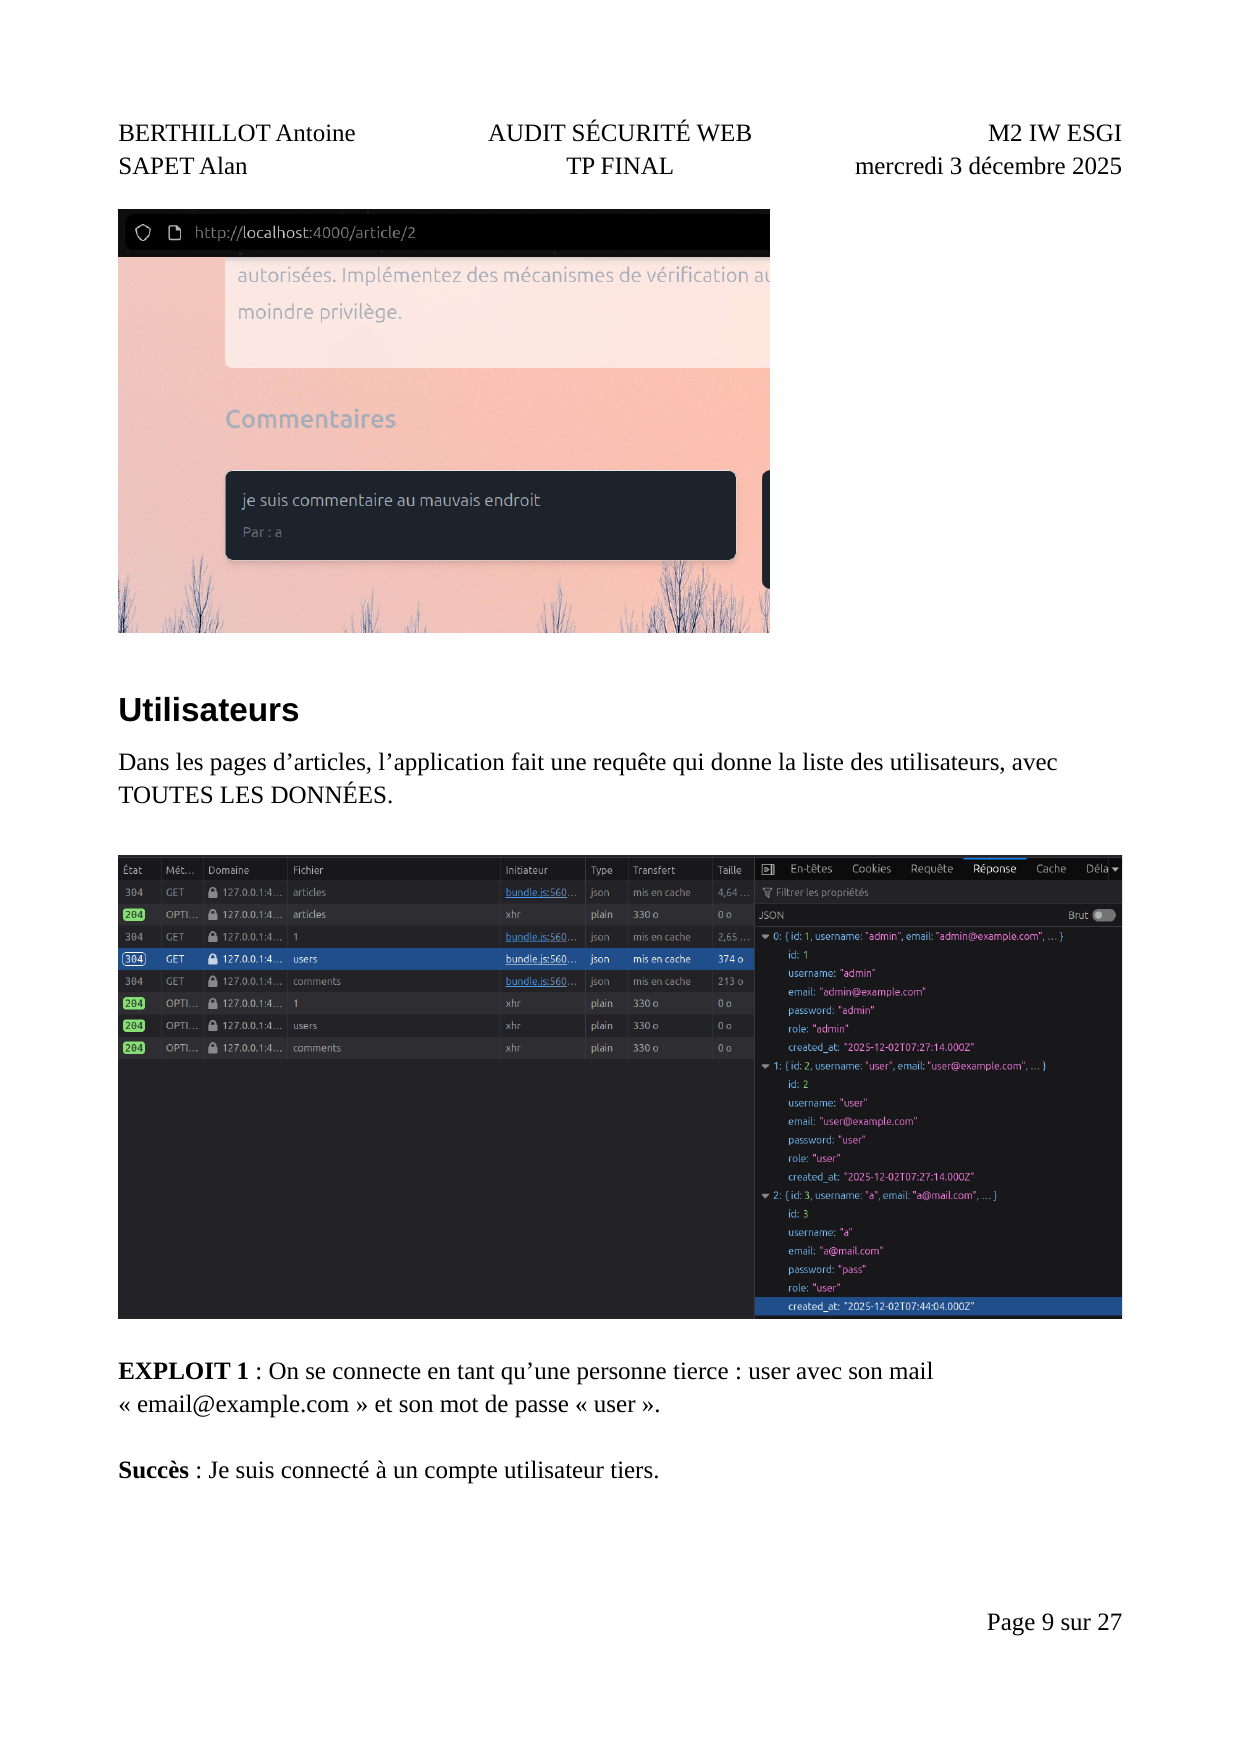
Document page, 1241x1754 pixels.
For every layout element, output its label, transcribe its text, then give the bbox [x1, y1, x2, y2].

subtitle Utilisateurs [118, 690, 1122, 729]
text Succès : Je suis connecté à un compte utilisateur tiers. [118, 1455, 1122, 1484]
text EXPLOIT 1 : On se connecte en tant qu’une personne tierce : user avec son mail « email@example.com » et son mot de passe « user ». [118, 1356, 1122, 1418]
picture [118, 855, 1123, 1319]
picture [118, 209, 770, 633]
text Dans les pages d’articles, l’application fait une requête qui donne la liste des utilisateurs, avec TOUTES LES DONNÉES. [118, 747, 1122, 809]
